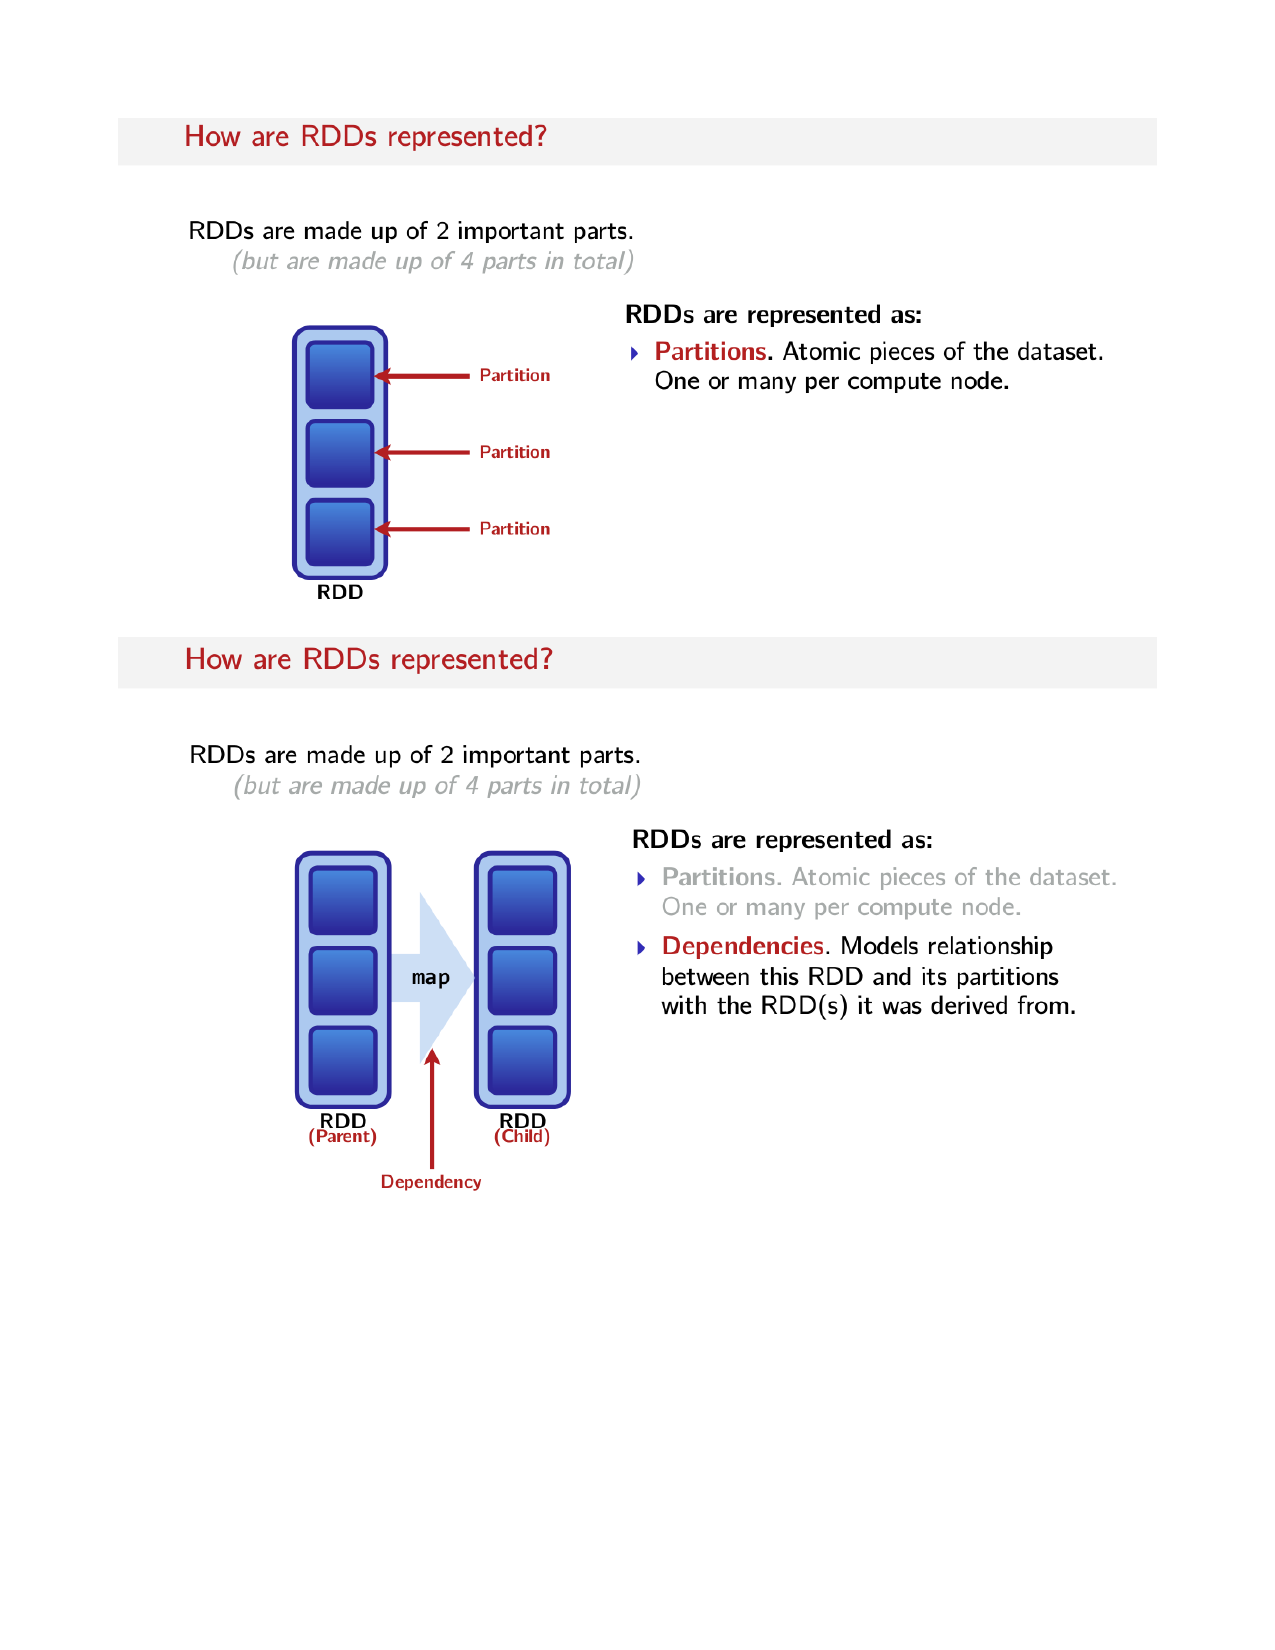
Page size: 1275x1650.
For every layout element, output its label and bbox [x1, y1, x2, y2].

picture [118, 637, 1157, 1195]
picture [118, 118, 1157, 609]
